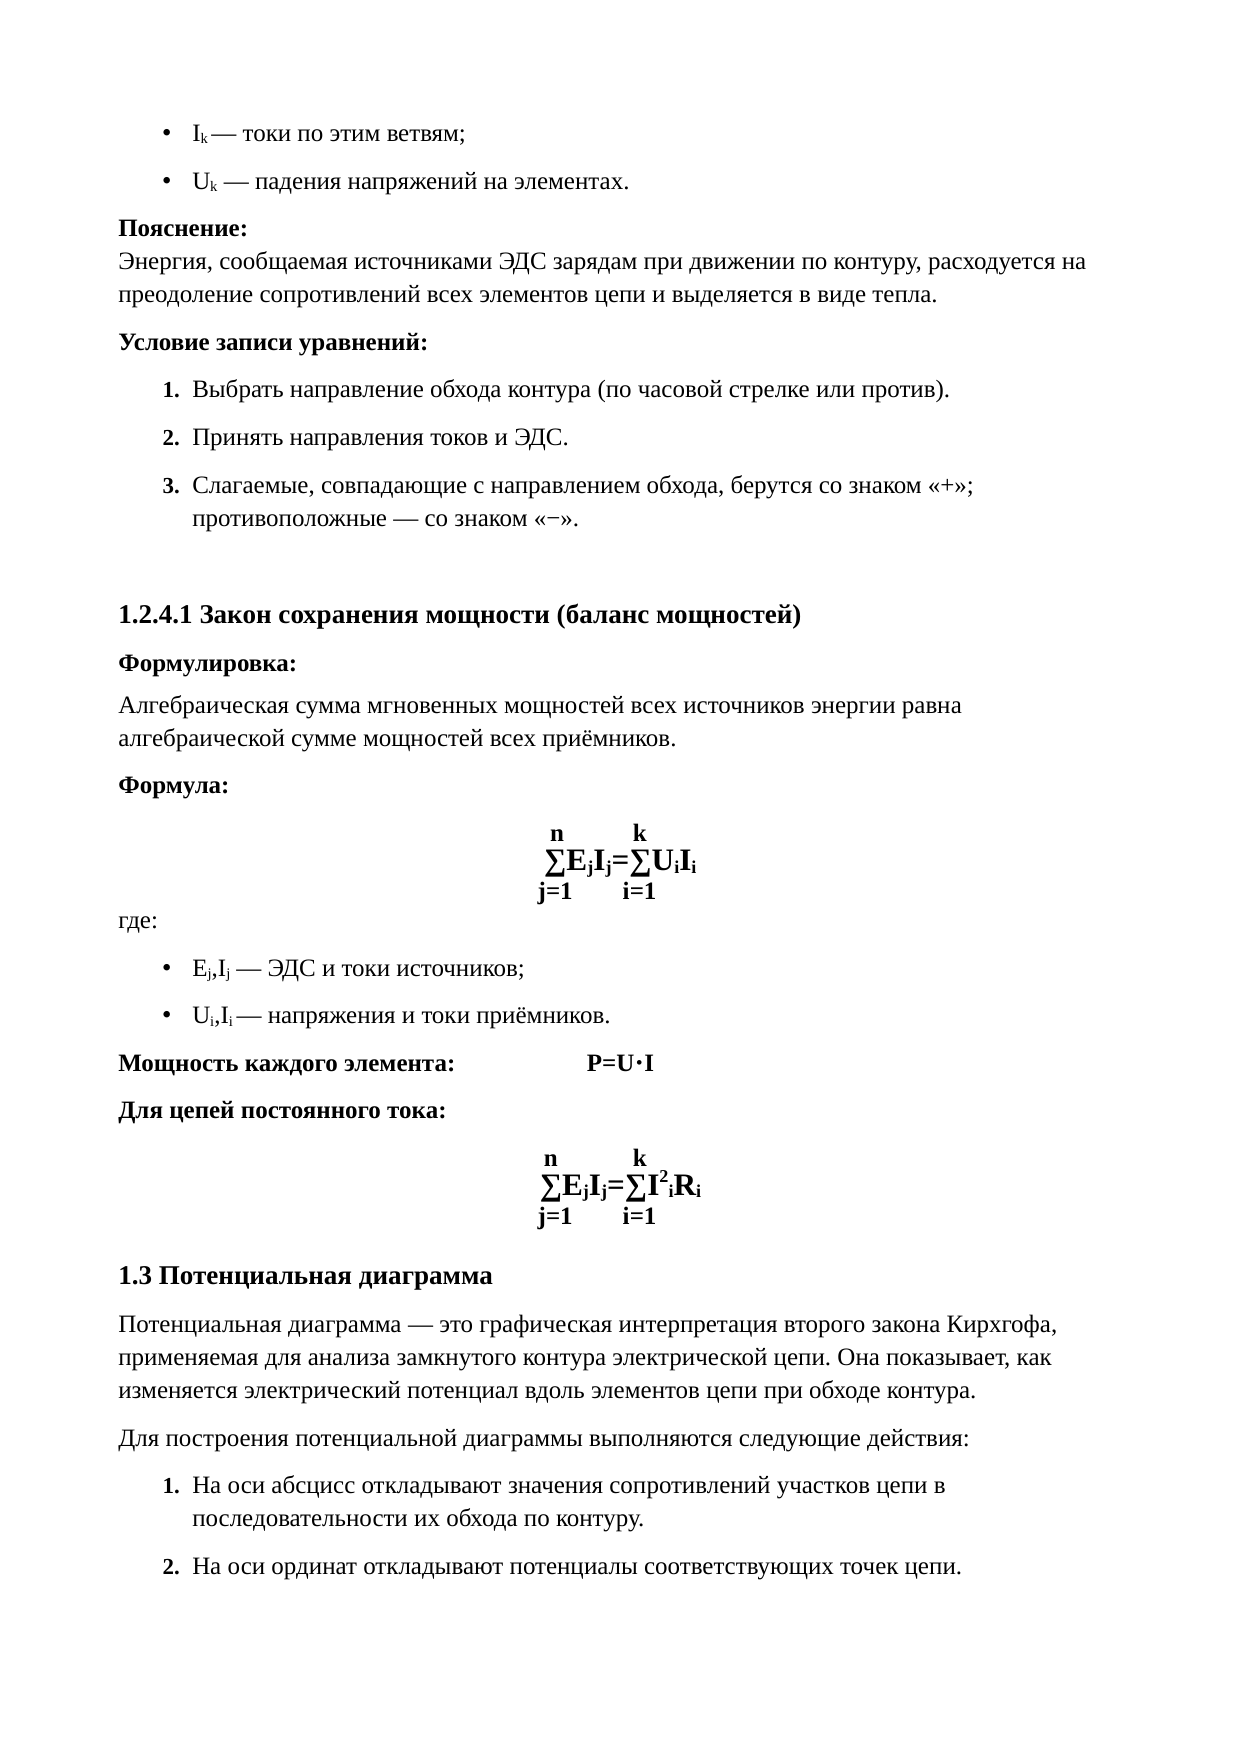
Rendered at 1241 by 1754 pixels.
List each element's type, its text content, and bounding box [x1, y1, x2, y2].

text Мощность каждого элемента: P=U⋅I [118, 1048, 1122, 1077]
text ∑EjIj=∑UiIi [118, 847, 1122, 876]
text Для цепей постоянного тока: [118, 1096, 1122, 1124]
text j=1 i=1 [118, 1201, 1122, 1259]
list Принять направления токов и ЭДС. [162, 422, 1122, 451]
text где: [118, 905, 1122, 934]
text Формулировка: [118, 648, 1122, 677]
text Формула: [118, 771, 1122, 799]
list На оси ординат откладывают потенциалы соответствующих точек цепи. [162, 1551, 1122, 1580]
list Uk — падения напряжений на элементах. [162, 166, 1122, 194]
text Для построения потенциальной диаграммы выполняются следующие действия: [118, 1423, 1122, 1452]
text Пояснение: Энергия, сообщаемая источниками ЭДС зарядам при движении по контуру, расходуется на преодоление сопротивлений всех элементов цепи и выделяется в виде тепла. [118, 213, 1122, 308]
text n k [118, 818, 1122, 847]
text ∑EjIj=∑I2iRi [118, 1172, 1122, 1201]
text j=1 i=1 [118, 876, 1122, 905]
list Ej,Ij — ЭДС и токи источников; [162, 953, 1122, 981]
text 1.3 Потенциальная диаграмма [118, 1259, 1122, 1290]
list Ik — токи по этим ветвям; [162, 118, 1122, 147]
text 1.2.4.1 Закон сохранения мощности (баланс мощностей) [118, 598, 1122, 629]
list Выбрать направление обхода контура (по часовой стрелке или против). [162, 374, 1122, 403]
text Алгебраическая сумма мгновенных мощностей всех источников энергии равна алгебраической сумме мощностей всех приёмников. [118, 690, 1063, 752]
text n k [118, 1143, 1122, 1172]
list Слагаемые, совпадающие с направлением обхода, берутся со знаком «+»; противоположные — со знаком «−». [162, 470, 1122, 532]
list На оси абсцисс откладывают значения сопротивлений участков цепи в последовательности их обхода по контуру. [162, 1471, 1122, 1532]
text Потенциальная диаграмма — это графическая интерпретация второго закона Кирхгофа, применяемая для анализа замкнутого контура электрической цепи. Она показывает, как изменяется электрический потенциал вдоль элементов цепи при обходе контура. [118, 1309, 1122, 1404]
list Ui,Ii — напряжения и токи приёмников. [162, 1000, 1122, 1029]
text Условие записи уравнений: [118, 327, 1122, 356]
